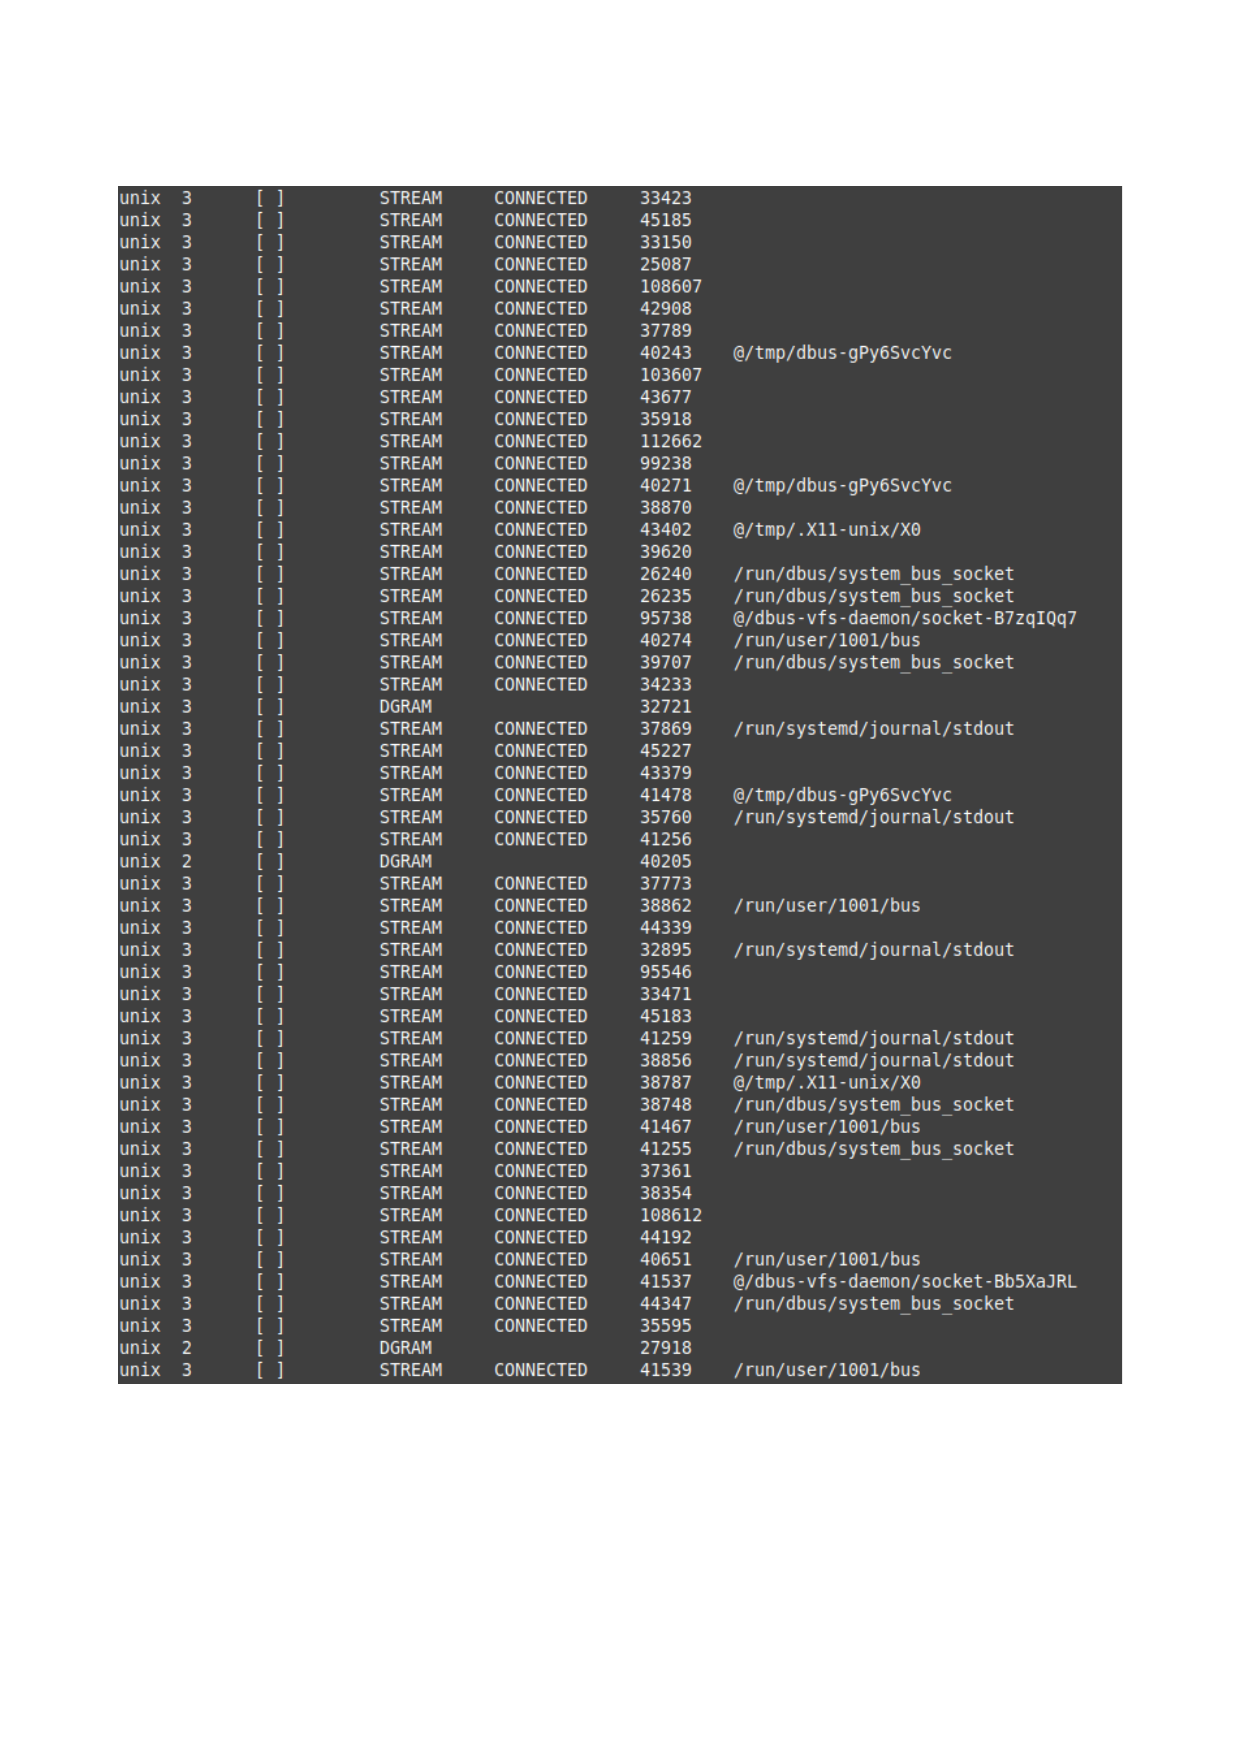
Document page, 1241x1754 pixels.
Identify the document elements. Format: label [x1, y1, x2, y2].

picture [118, 186, 1123, 1384]
